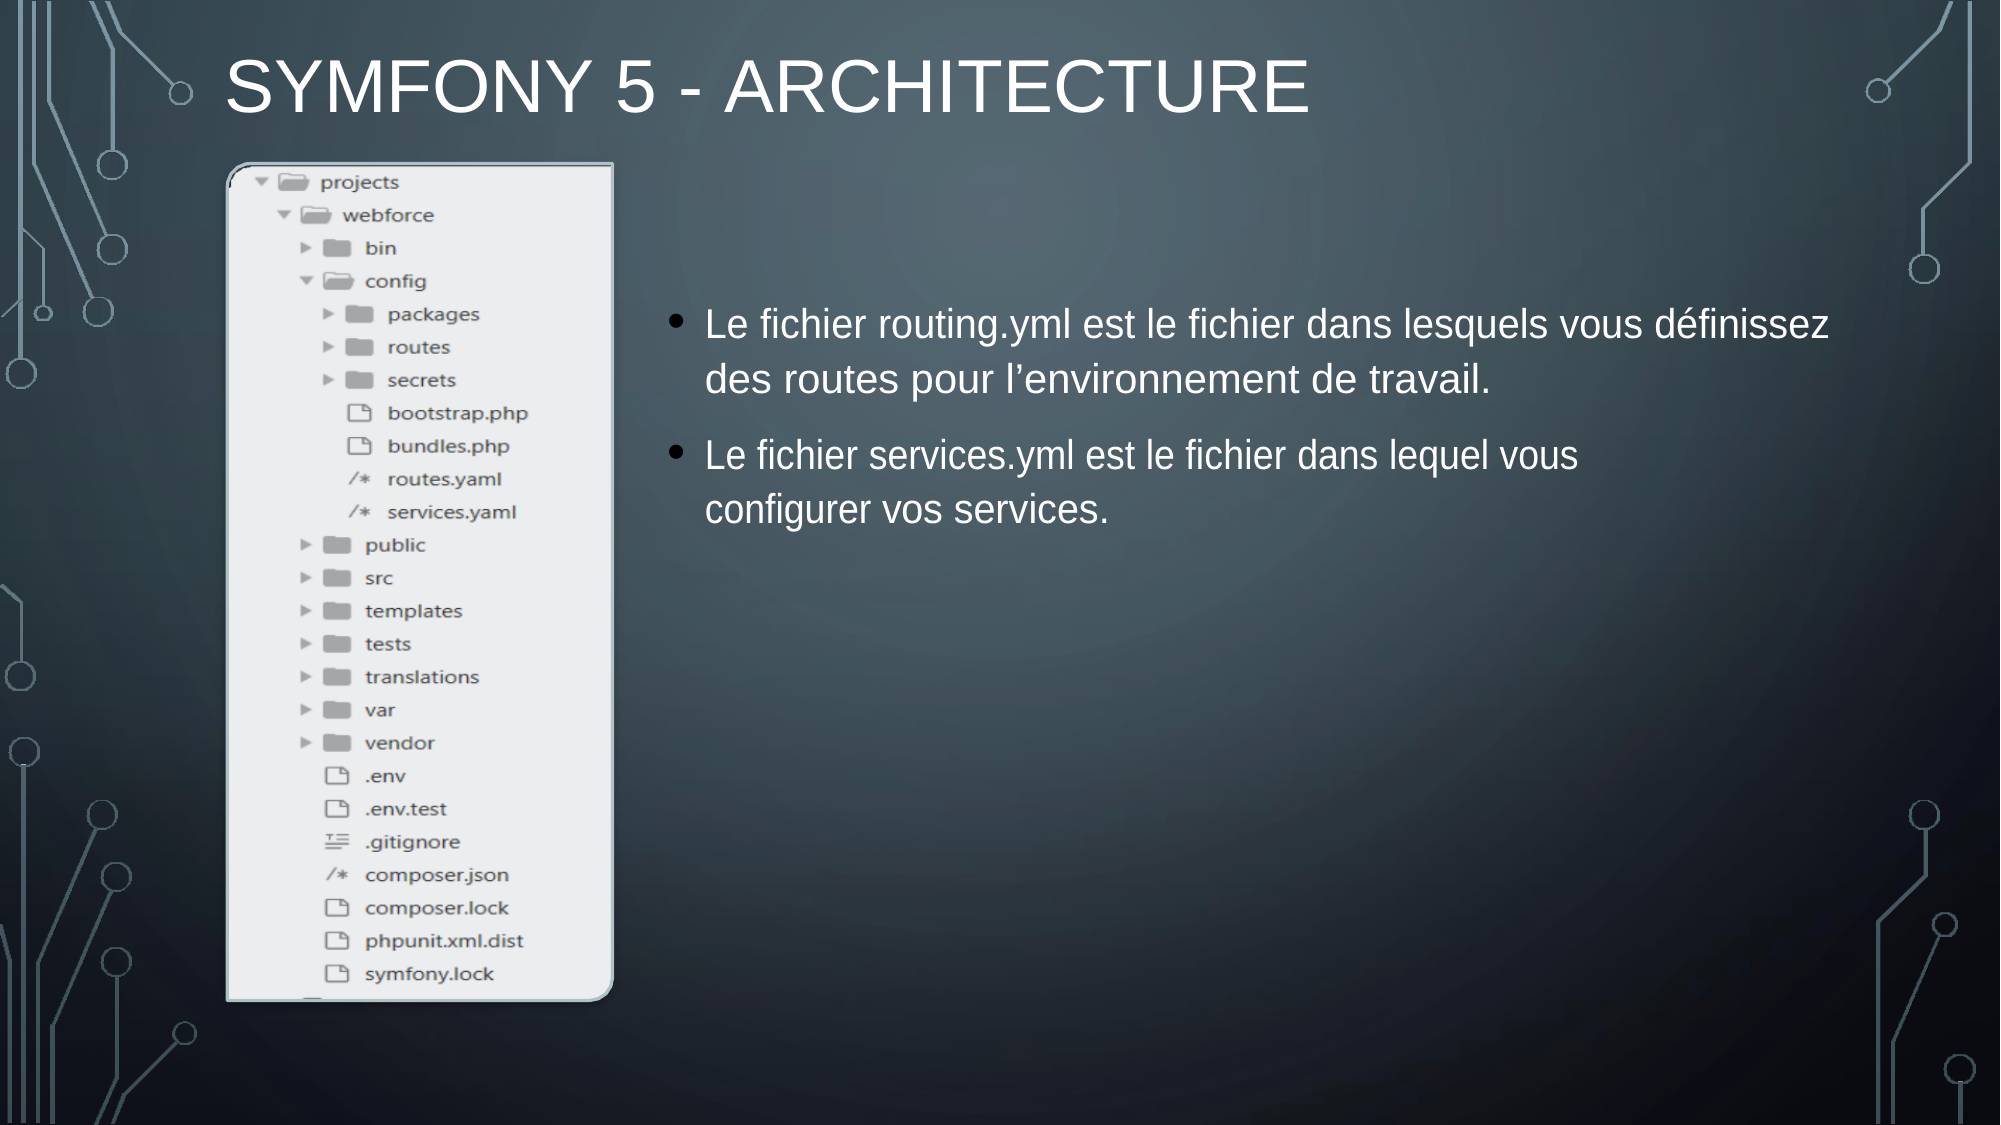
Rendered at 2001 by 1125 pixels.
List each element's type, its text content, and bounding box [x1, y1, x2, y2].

picture [0, 0, 2000, 1125]
subtitle SYMFONY 5 - ARCHITECTURE [224, 42, 1971, 128]
text des routes pour l’environnement de travail. [704, 354, 1971, 402]
list Le fichier routing.yml est le fichier dans lesquels vous définissez [667, 289, 1971, 349]
list Le fichier services.yml est le fichier dans lequel vous configurer vos services. [667, 420, 1738, 532]
